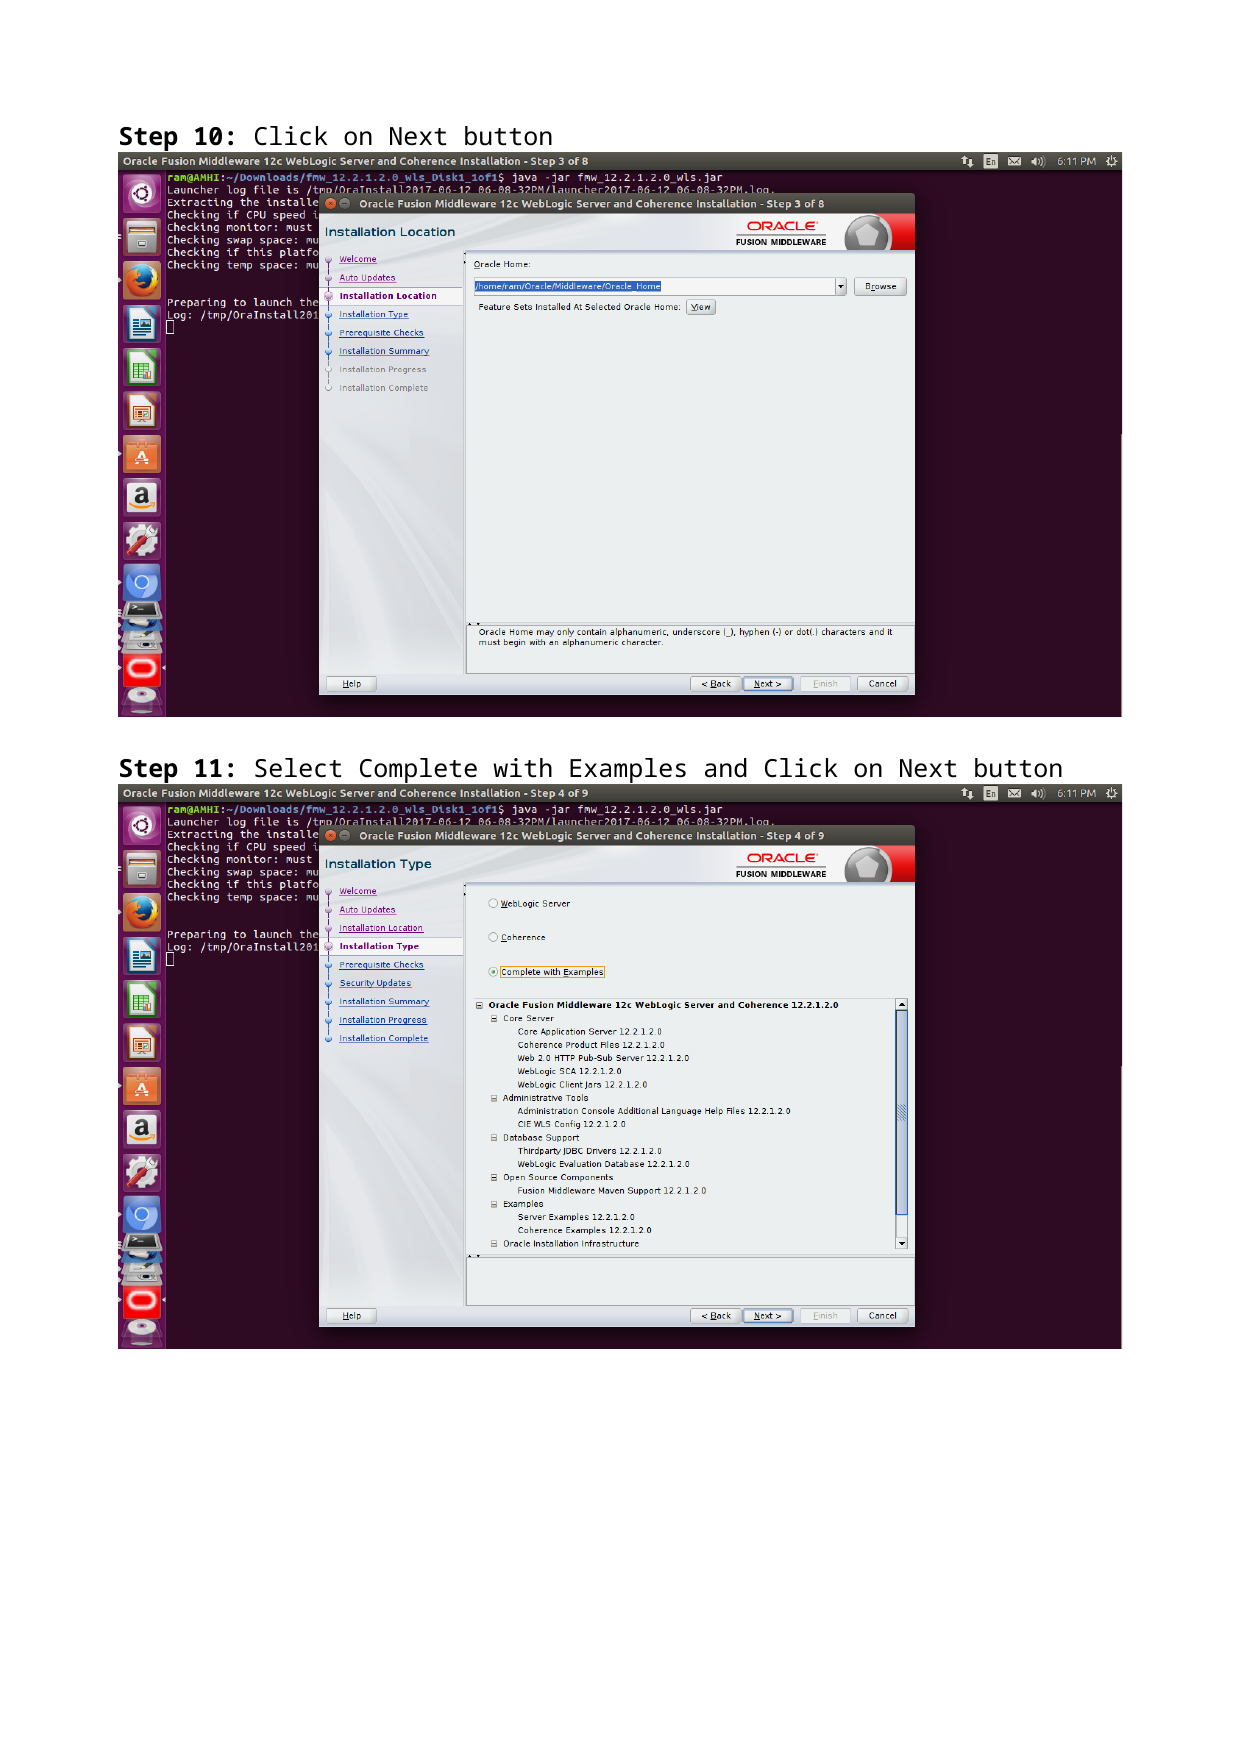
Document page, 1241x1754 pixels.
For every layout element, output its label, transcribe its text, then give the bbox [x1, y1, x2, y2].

picture [118, 784, 1123, 1349]
picture [118, 152, 1123, 717]
text Step 10: Click on Next button [118, 118, 1122, 152]
text Step 11: Select Complete with Examples and Click on Next button [118, 751, 1122, 784]
